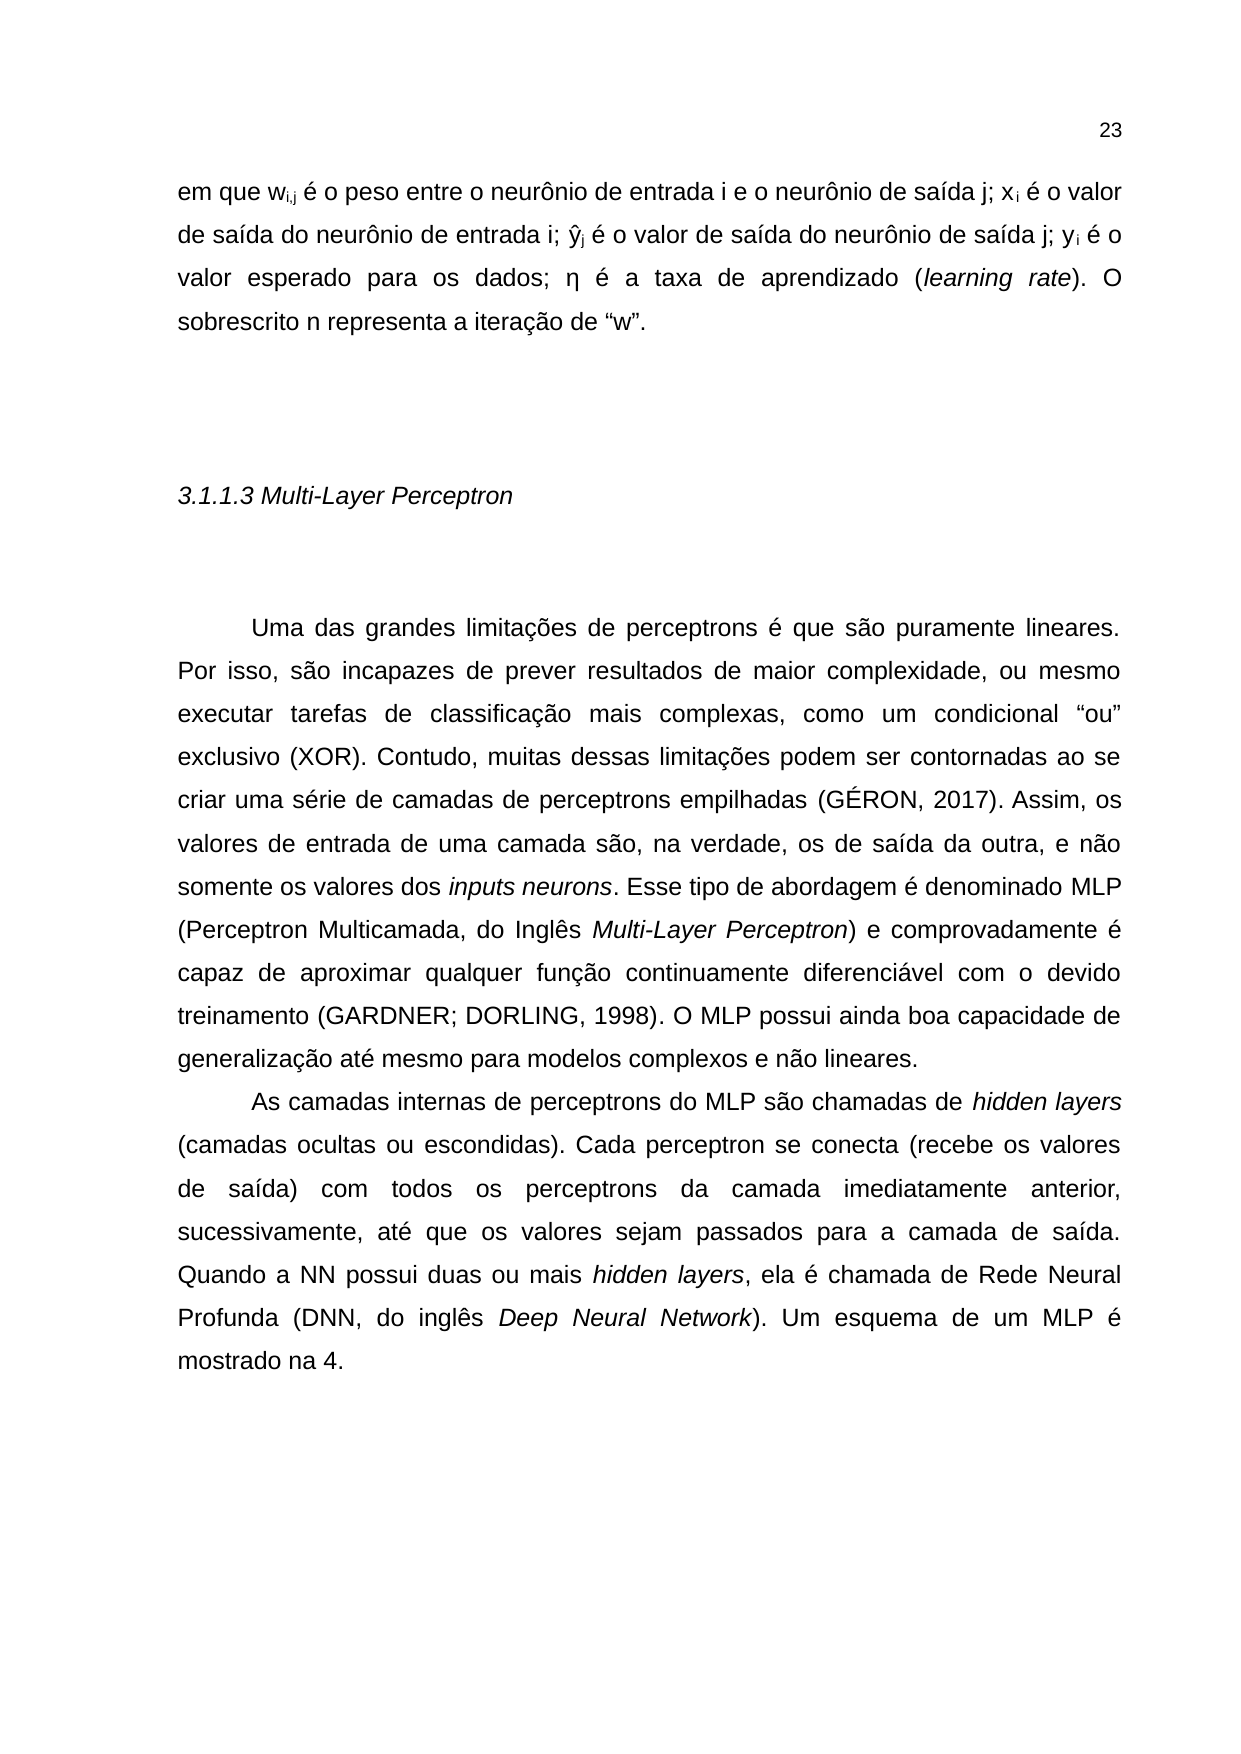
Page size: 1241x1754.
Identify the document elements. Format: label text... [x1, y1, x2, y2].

text em que wi,j é o peso entre o neurônio de entrada i e o neurônio de saída j; xi é o valor de saída do neurônio de entrada i; ŷj é o valor de saída do neurônio de saída j; yi é o valor esperado para os dados; η é a taxa de aprendizado (learning rate). O sobrescrito n representa a iteração de “w”. [177, 177, 1122, 335]
text As camadas internas de perceptrons do MLP são chamadas de hidden layers (camadas ocultas ou escondidas). Cada perceptron se conecta (recebe os valores de saída) com todos os perceptrons da camada imediatamente anterior, sucessivamente, até que os valores sejam passados para a camada de saída. Quando a NN possui duas ou mais hidden layers, ela é chamada de Rede Neural Profunda (DNN, do inglês Deep Neural Network). Um esquema de um MLP é mostrado na 4. [177, 1087, 1122, 1375]
text Uma das grandes limitações de perceptrons é que são puramente lineares. Por isso, são incapazes de prever resultados de maior complexidade, ou mesmo executar tarefas de classificação mais complexas, como um condicional “ou” exclusivo (XOR). Contudo, muitas dessas limitações podem ser contornadas ao se criar uma série de camadas de perceptrons empilhadas (GÉRON, 2017). Assim, os valores de entrada de uma camada são, na verdade, os de saída da outra, e não somente os valores dos inputs neurons. Esse tipo de abordagem é denominado MLP (Perceptron Multicamada, do Inglês Multi-Layer Perceptron) e comprovadamente é capaz de aproximar qualquer função continuamente diferenciável com o devido treinamento (GARDNER; DORLING, 1998). O MLP possui ainda boa capacidade de generalização até mesmo para modelos complexos e não lineares. [177, 613, 1122, 1073]
subtitle Multi-Layer Perceptron [177, 481, 1122, 510]
